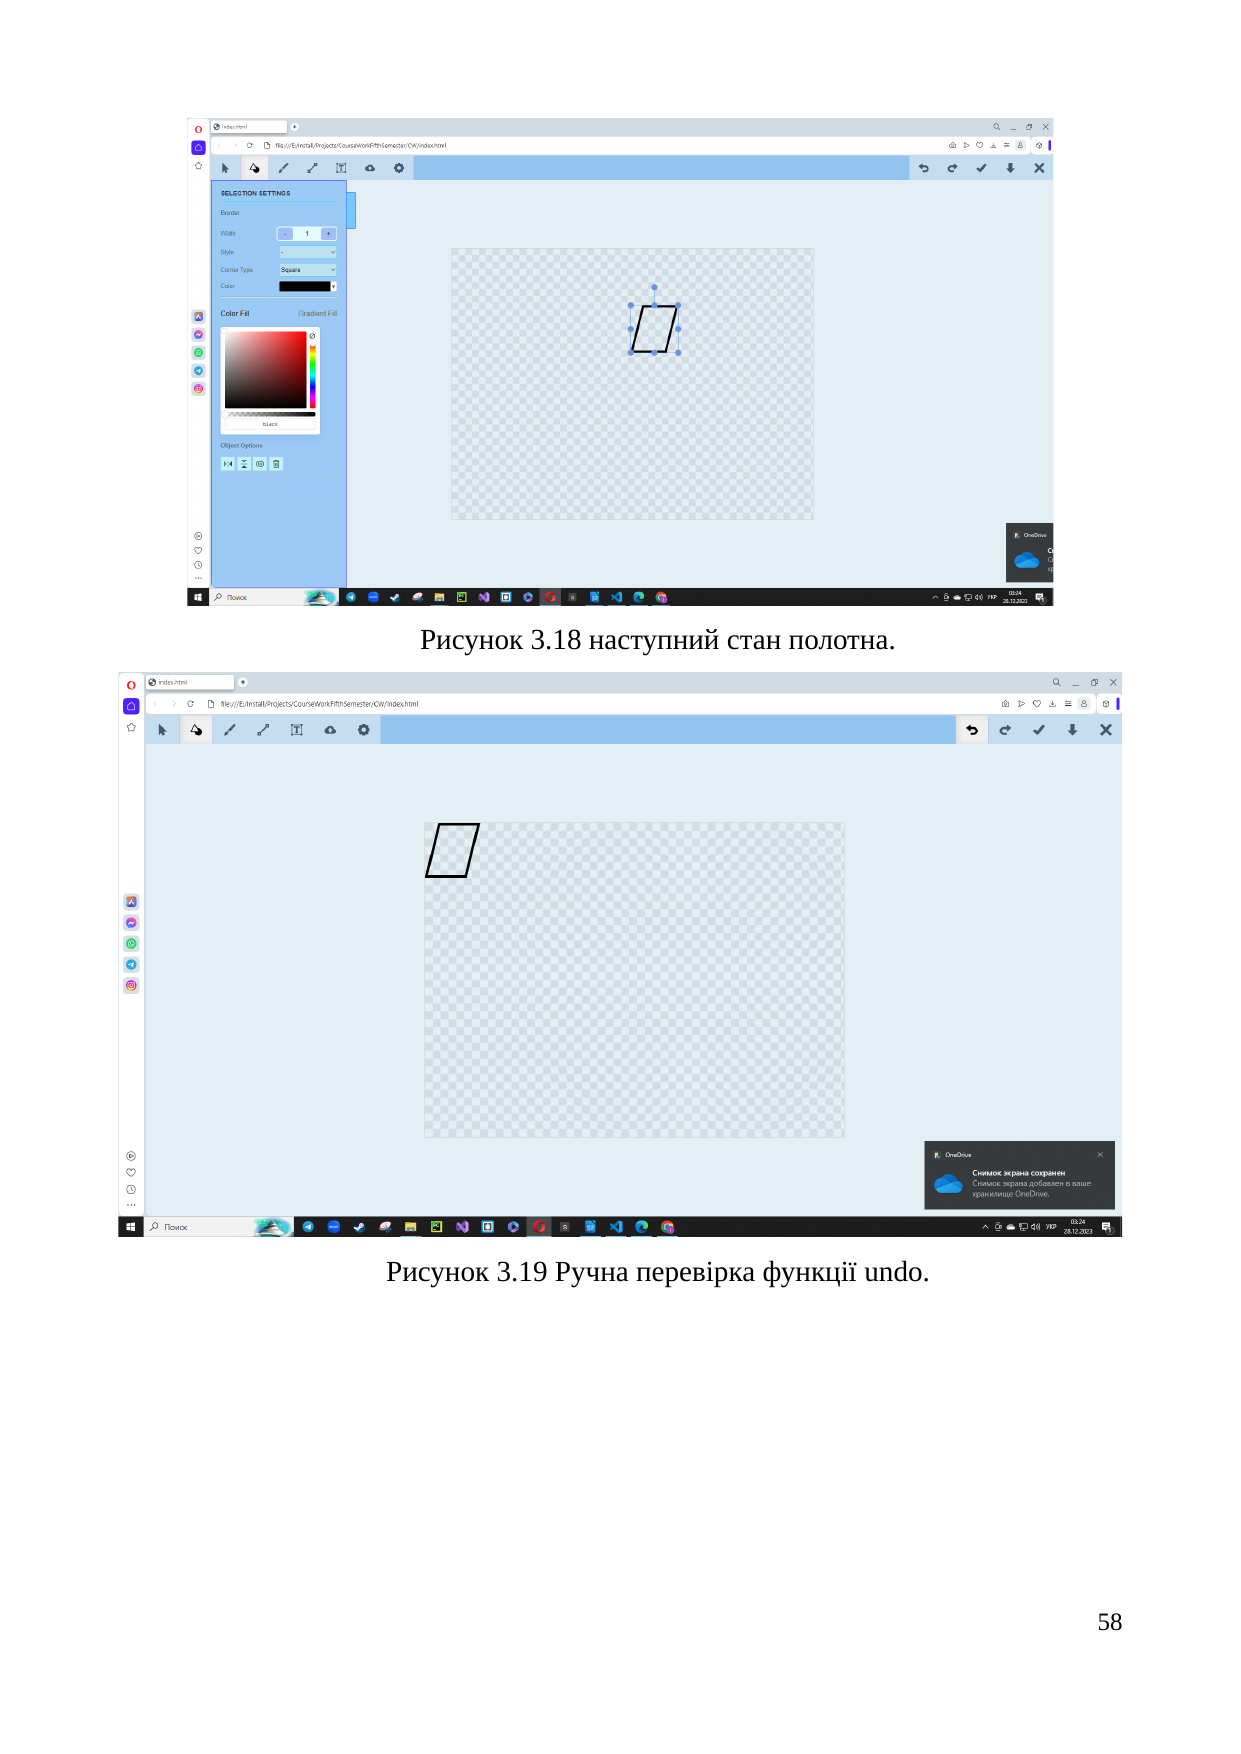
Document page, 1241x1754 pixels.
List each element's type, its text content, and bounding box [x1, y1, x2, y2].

text Рисунок 3.19 Ручна перевірка функції undo. [118, 1237, 1122, 1287]
text Рисунок 3.18 наступний стан полотна. [118, 118, 1122, 656]
picture [187, 118, 1054, 606]
picture [118, 672, 1123, 1237]
